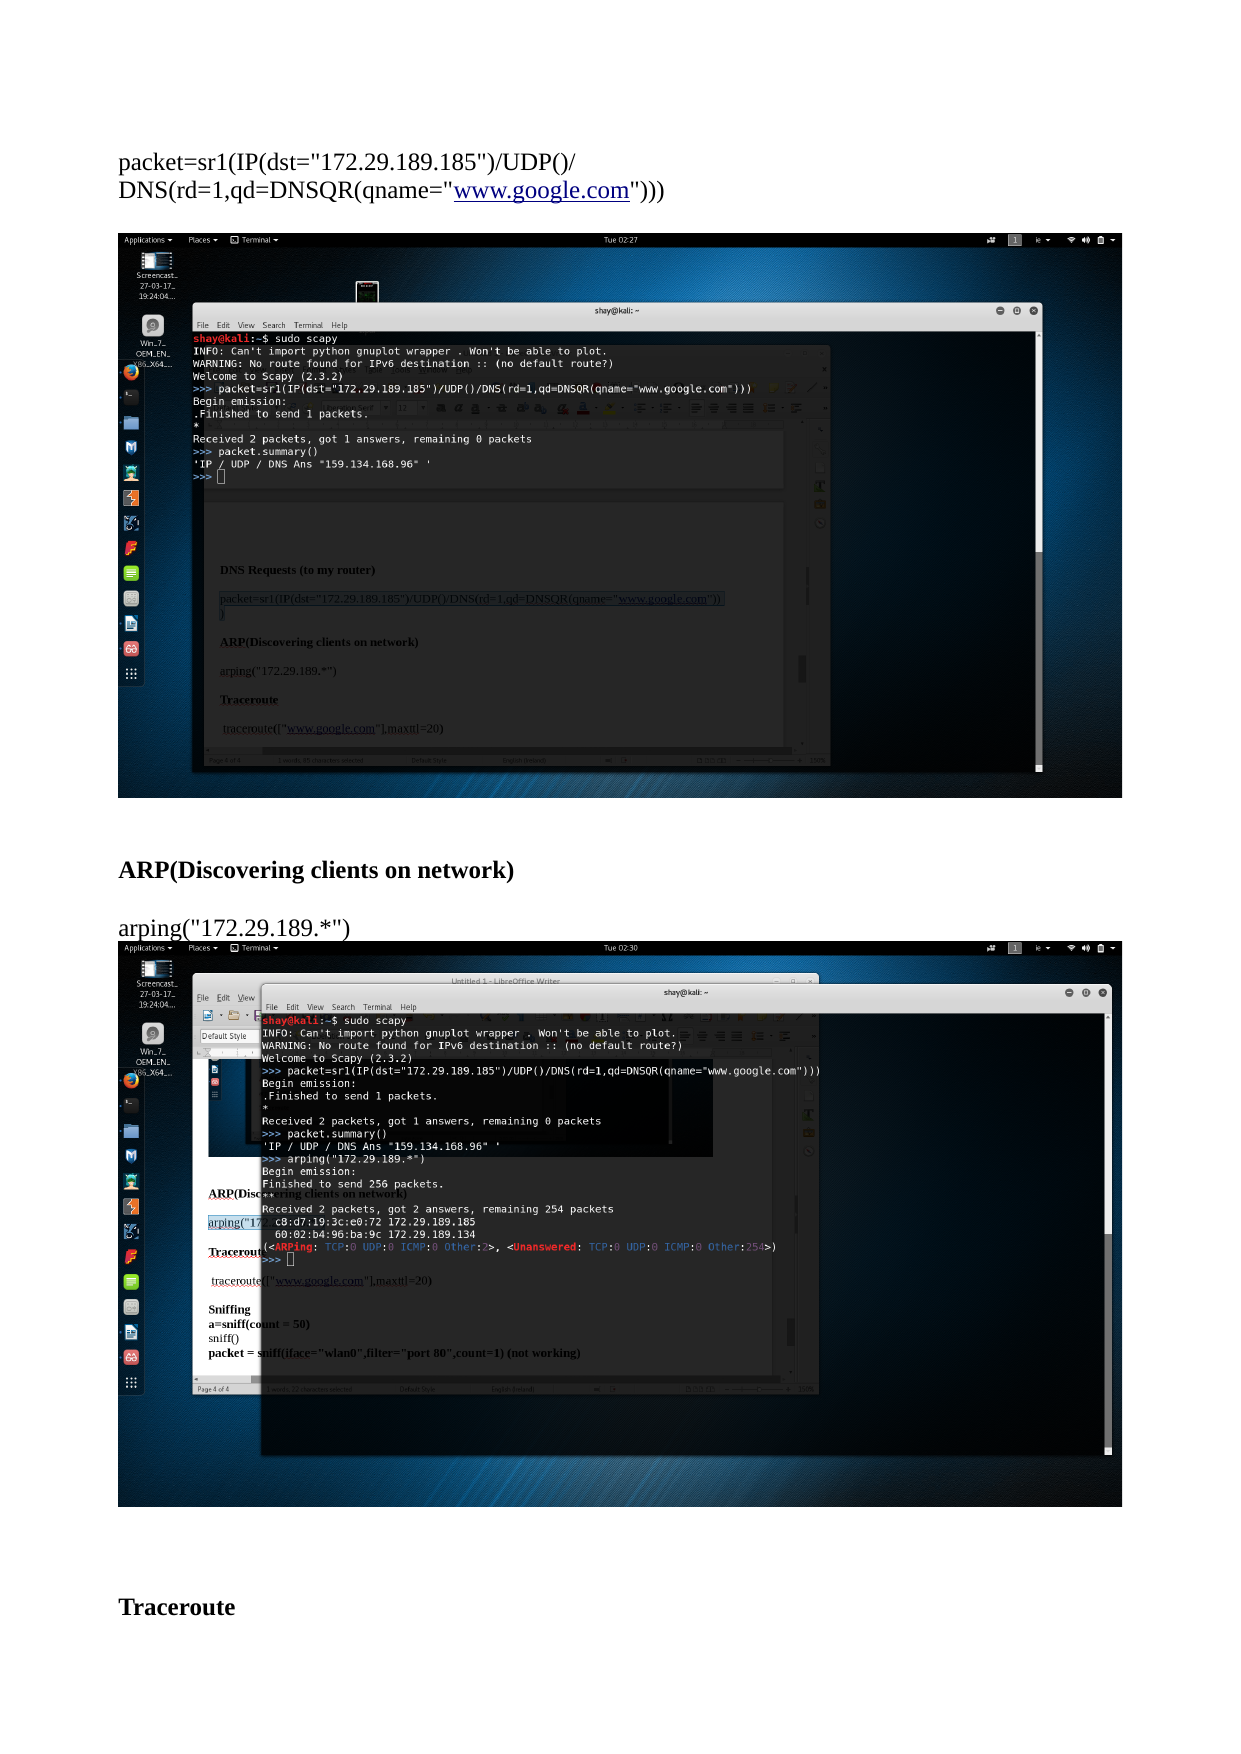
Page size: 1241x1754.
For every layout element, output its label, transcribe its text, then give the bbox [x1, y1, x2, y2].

text arping("172.29.189.*") [118, 913, 1122, 941]
text packet=sr1(IP(dst="172.29.189.185")/UDP()/DNS(rd=1,qd=DNSQR(qname="www.google.com"))) [118, 147, 1122, 204]
text Traceroute [118, 1592, 1122, 1621]
text ARP(Discovering clients on network) [118, 855, 1122, 884]
